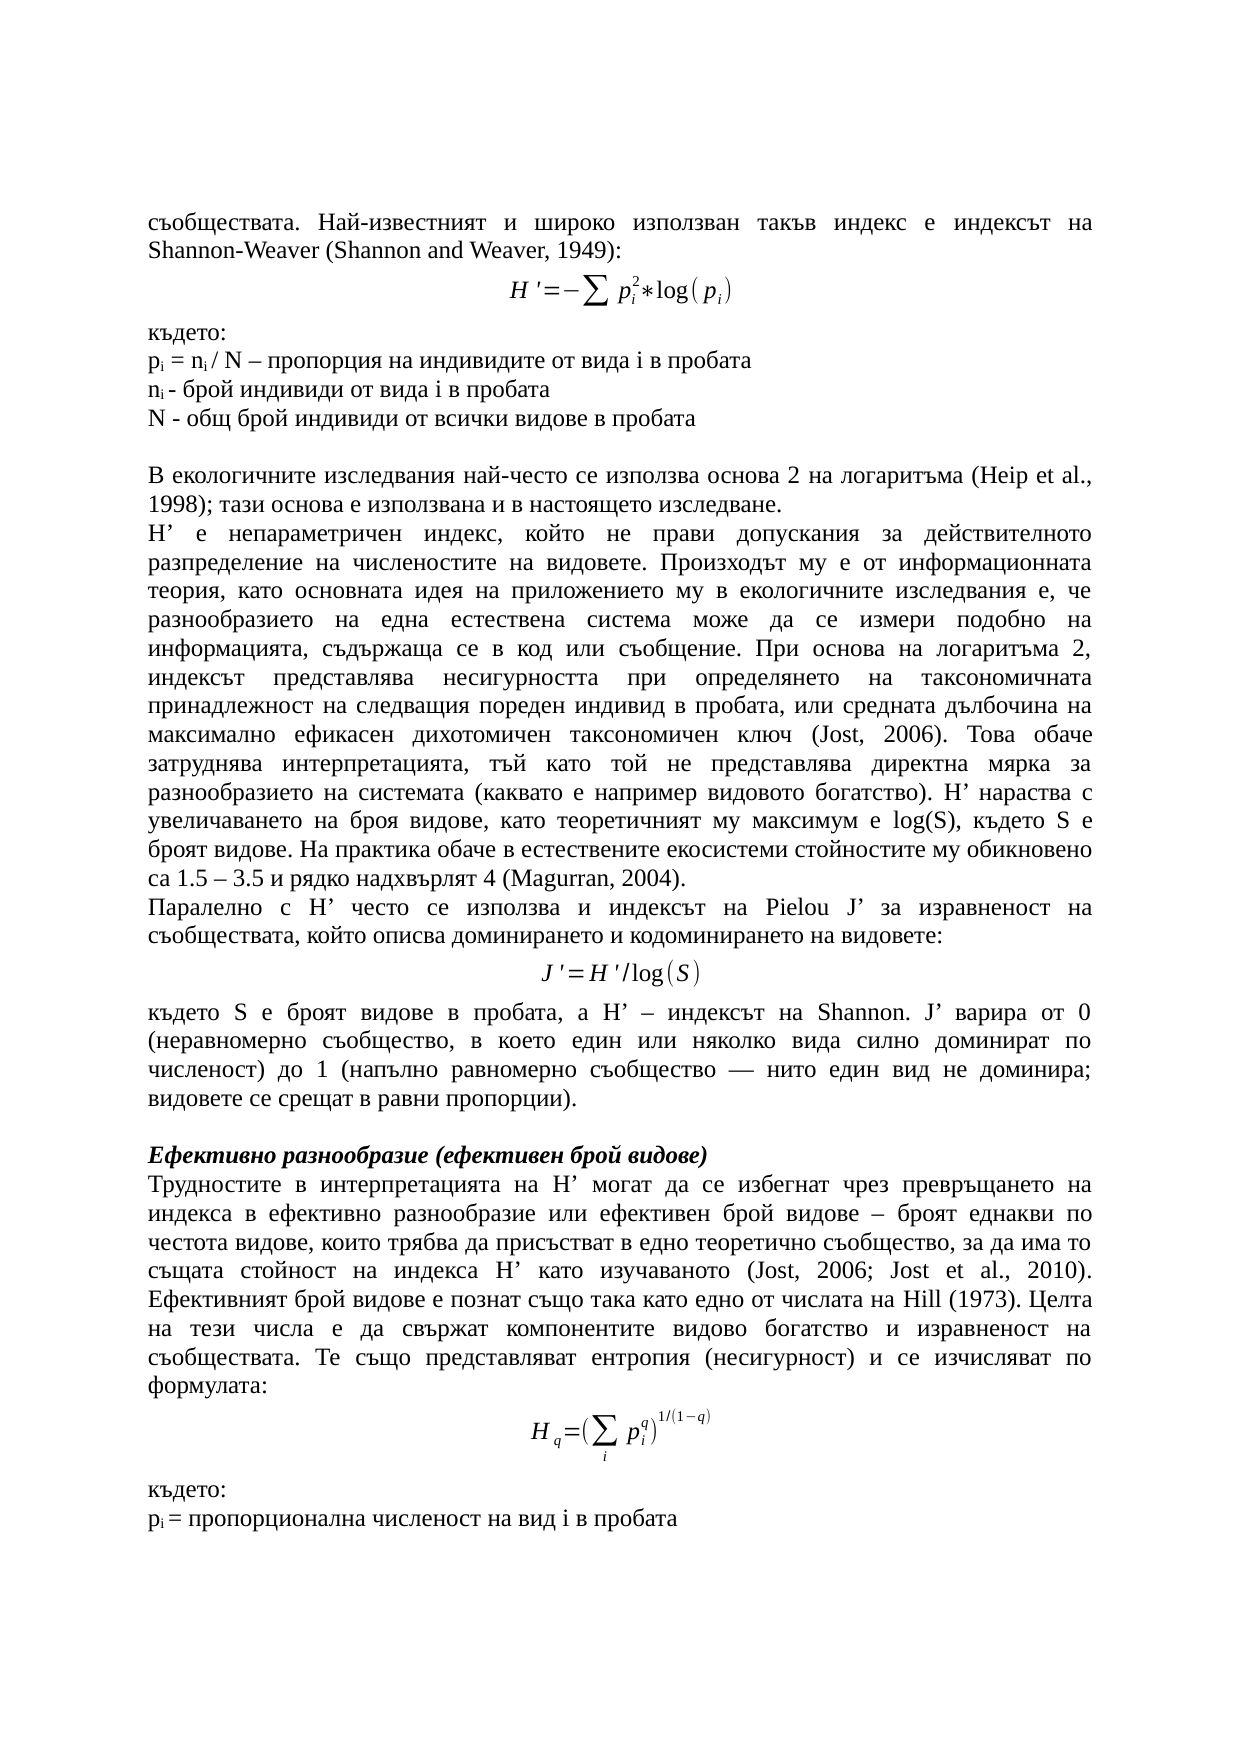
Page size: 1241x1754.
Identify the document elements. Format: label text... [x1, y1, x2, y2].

text Ефективно разнообразие (ефективен брой видове) [148, 1141, 1093, 1169]
text pi = ni / N – пропорция на индивидите от вида i в пробата ni - брой индивиди от вида i в пробата N - общ брой индивиди от всички видове в пробата [148, 345, 1093, 432]
text H’ е непараметричен индекс, който не прави допускания за действителното разпределение на численостите на видовете. Произходът му е от информационната теория, като основната идея на приложението му в екологичните изследвания е, че разнообразието на една естествена система може да се измери подобно на информацията, съдържаща се в код или съобщение. При основа на логаритъма 2, индексът представлява несигурността при определянето на таксономичната принадлежност на следващия пореден индивид в пробата, или средната дълбочина на максимално ефикасен дихотомичен таксономичен ключ (Jost, 2006). Това обаче затруднява интерпретацията, тъй като той не представлява директна мярка за разнообразието на системата (каквато е например видовото богатство). H’ нараства с увеличаването на броя видове, като теоретичният му максимум е log(S), където S е броят видове. На практика обаче в естествените екосистеми стойностите му обикновено са 1.5 – 3.5 и рядко надхвърлят 4 (Magurran, 2004). [148, 518, 1093, 892]
text В екологичните изследвания най-често се използва основа 2 на логаритъма (Heip et al., 1998); тази основа е използвана и в настоящето изследване. [148, 460, 1093, 518]
text съобществата. Най-известният и широко използван такъв индекс е индексът на Shannon-Weaver (Shannon and Weaver, 1949): [148, 207, 1093, 264]
text където: [148, 1474, 1093, 1503]
text където: [148, 317, 1093, 345]
text pi = пропорционална численост на вид i в пробата [148, 1503, 1093, 1531]
text където S e броят видове в пробата, а Н’ – индексът на Shannon. J’ варира от 0 (неравномерно съобщество, в което един или няколко вида силно доминират по численост) до 1 (напълно равномерно съобщество — нито един вид не доминира; видовете се срещат в равни пропорции). [148, 997, 1093, 1112]
text Паралелно с H’ често се използва и индексът на Pielou J’ за изравненост на съобществата, който описва доминирането и кодоминирането на видовете: [148, 892, 1093, 949]
text Трудностите в интерпретацията на H’ могат да се избегнат чрез превръщането на индекса в ефективно разнообразие или ефективен брой видове – броят еднакви по честота видове, които трябва да присъстват в едно теоретично съобщество, за да има то същата стойност на индекса H’ като изучаваното (Jost, 2006; Jost et al., 2010). Ефективният брой видове е познат също така като едно от числата на Hill (1973). Целта на тези числа е да свържат компонентите видово богатство и изравненост на съобществата. Те също представляват ентропия (несигурност) и се изчисляват по формулата: [148, 1169, 1093, 1399]
